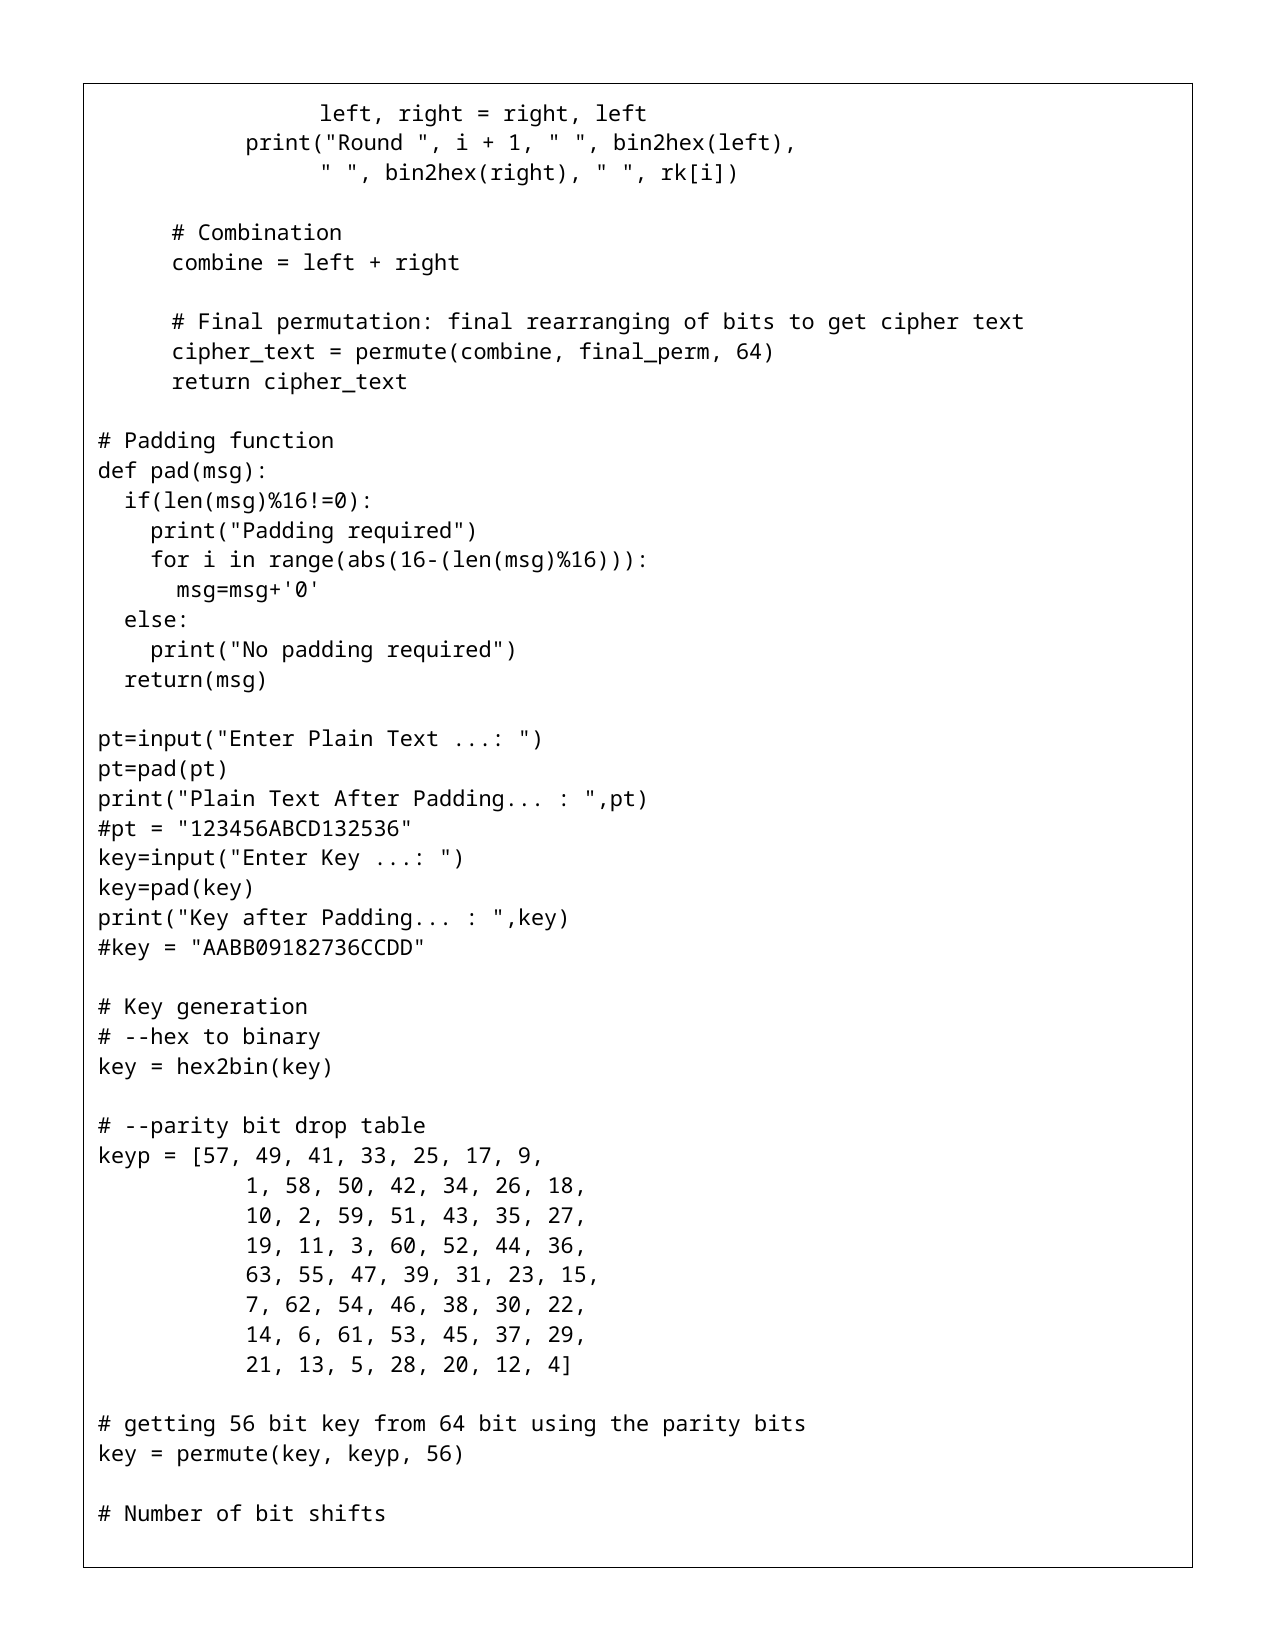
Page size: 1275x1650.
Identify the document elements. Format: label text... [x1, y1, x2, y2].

text #pt = "123456ABCD132536" [98, 813, 1177, 842]
text # --parity bit drop table [98, 1111, 1177, 1140]
text key = hex2bin(key) [98, 1051, 1177, 1081]
text cipher_text = permute(combine, final_perm, 64) [98, 336, 1177, 366]
text " ", bin2hex(right), " ", rk[i]) [98, 157, 1177, 187]
text print("Round ", i + 1, " ", bin2hex(left), [98, 127, 1177, 157]
text key=pad(key) [98, 872, 1177, 902]
text print("No padding required") [98, 634, 1177, 664]
text # getting 56 bit key from 64 bit using the parity bits [98, 1408, 1177, 1438]
text # Key generation [98, 991, 1177, 1021]
text if(len(msg)%16!=0): [98, 485, 1177, 515]
text pt=pad(pt) [98, 753, 1177, 783]
text # --hex to binary [98, 1021, 1177, 1051]
text key = permute(key, keyp, 56) [98, 1438, 1177, 1468]
text for i in range(abs(16-(len(msg)%16))): [98, 544, 1177, 574]
text else: [98, 604, 1177, 634]
text # Padding function [98, 425, 1177, 455]
text 1, 58, 50, 42, 34, 26, 18, [98, 1170, 1177, 1200]
text 14, 6, 61, 53, 45, 37, 29, [98, 1319, 1177, 1349]
text 10, 2, 59, 51, 43, 35, 27, [98, 1200, 1177, 1230]
text # Final permutation: final rearranging of bits to get cipher text [98, 306, 1177, 336]
text 19, 11, 3, 60, 52, 44, 36, [98, 1230, 1177, 1259]
text return(msg) [98, 664, 1177, 693]
text # Number of bit shifts [98, 1498, 1177, 1528]
text print("Padding required") [98, 515, 1177, 544]
text msg=msg+'0' [98, 574, 1177, 604]
text print("Key after Padding... : ",key) [98, 902, 1177, 932]
text pt=input("Enter Plain Text ...: ") [98, 723, 1177, 753]
text return cipher_text [98, 366, 1177, 396]
text # Combination [98, 217, 1177, 247]
text #key = "AABB09182736CCDD" [98, 932, 1177, 962]
text keyp = [57, 49, 41, 33, 25, 17, 9, [98, 1140, 1177, 1170]
text key=input("Enter Key ...: ") [98, 842, 1177, 872]
text print("Plain Text After Padding... : ",pt) [98, 783, 1177, 813]
text 7, 62, 54, 46, 38, 30, 22, [98, 1289, 1177, 1319]
text left, right = right, left [98, 98, 1177, 127]
text 21, 13, 5, 28, 20, 12, 4] [98, 1349, 1177, 1379]
text def pad(msg): [98, 455, 1177, 485]
text 63, 55, 47, 39, 31, 23, 15, [98, 1259, 1177, 1289]
text combine = left + right [98, 247, 1177, 276]
